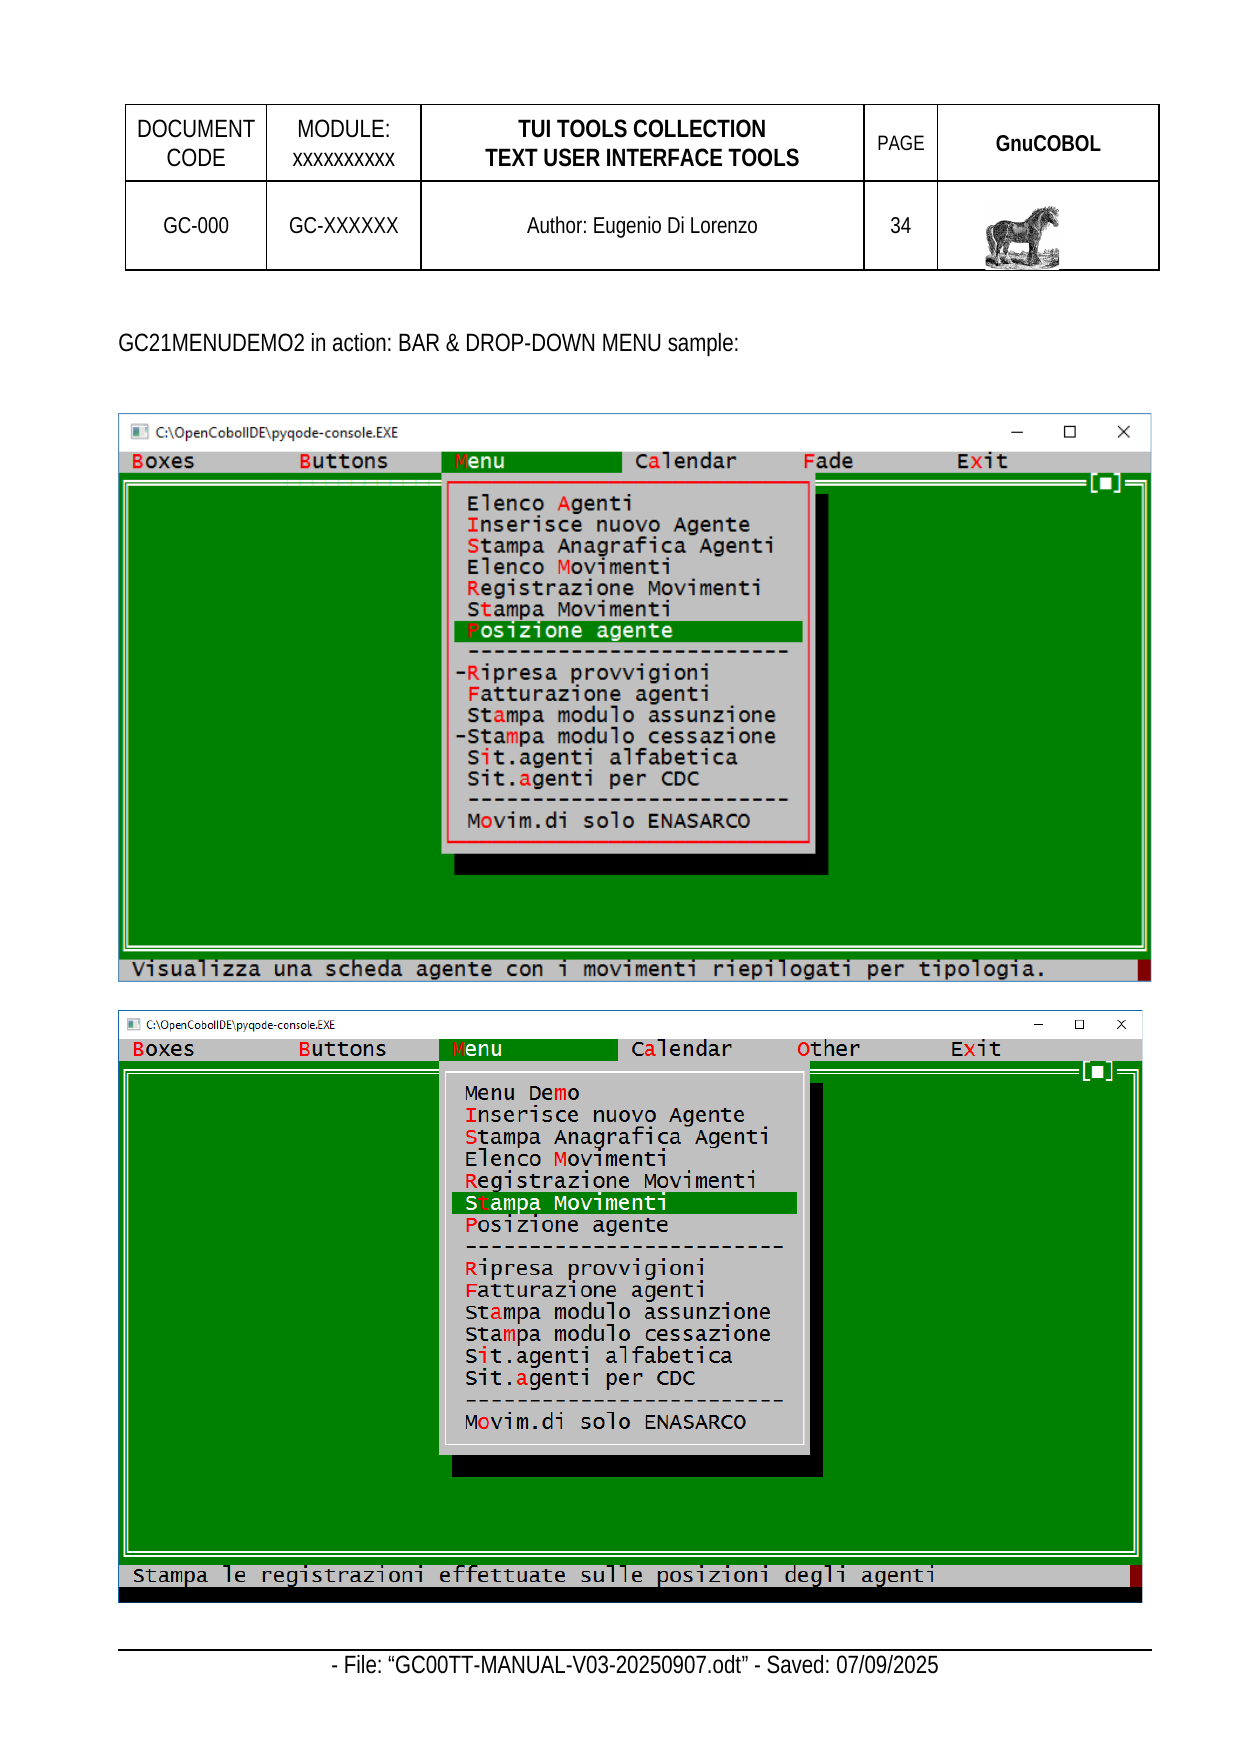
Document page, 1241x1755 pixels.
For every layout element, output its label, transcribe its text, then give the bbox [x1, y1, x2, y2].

text GC21MENUDEMO2 in action: BAR & DROP-DOWN MENU sample: [118, 328, 1152, 357]
